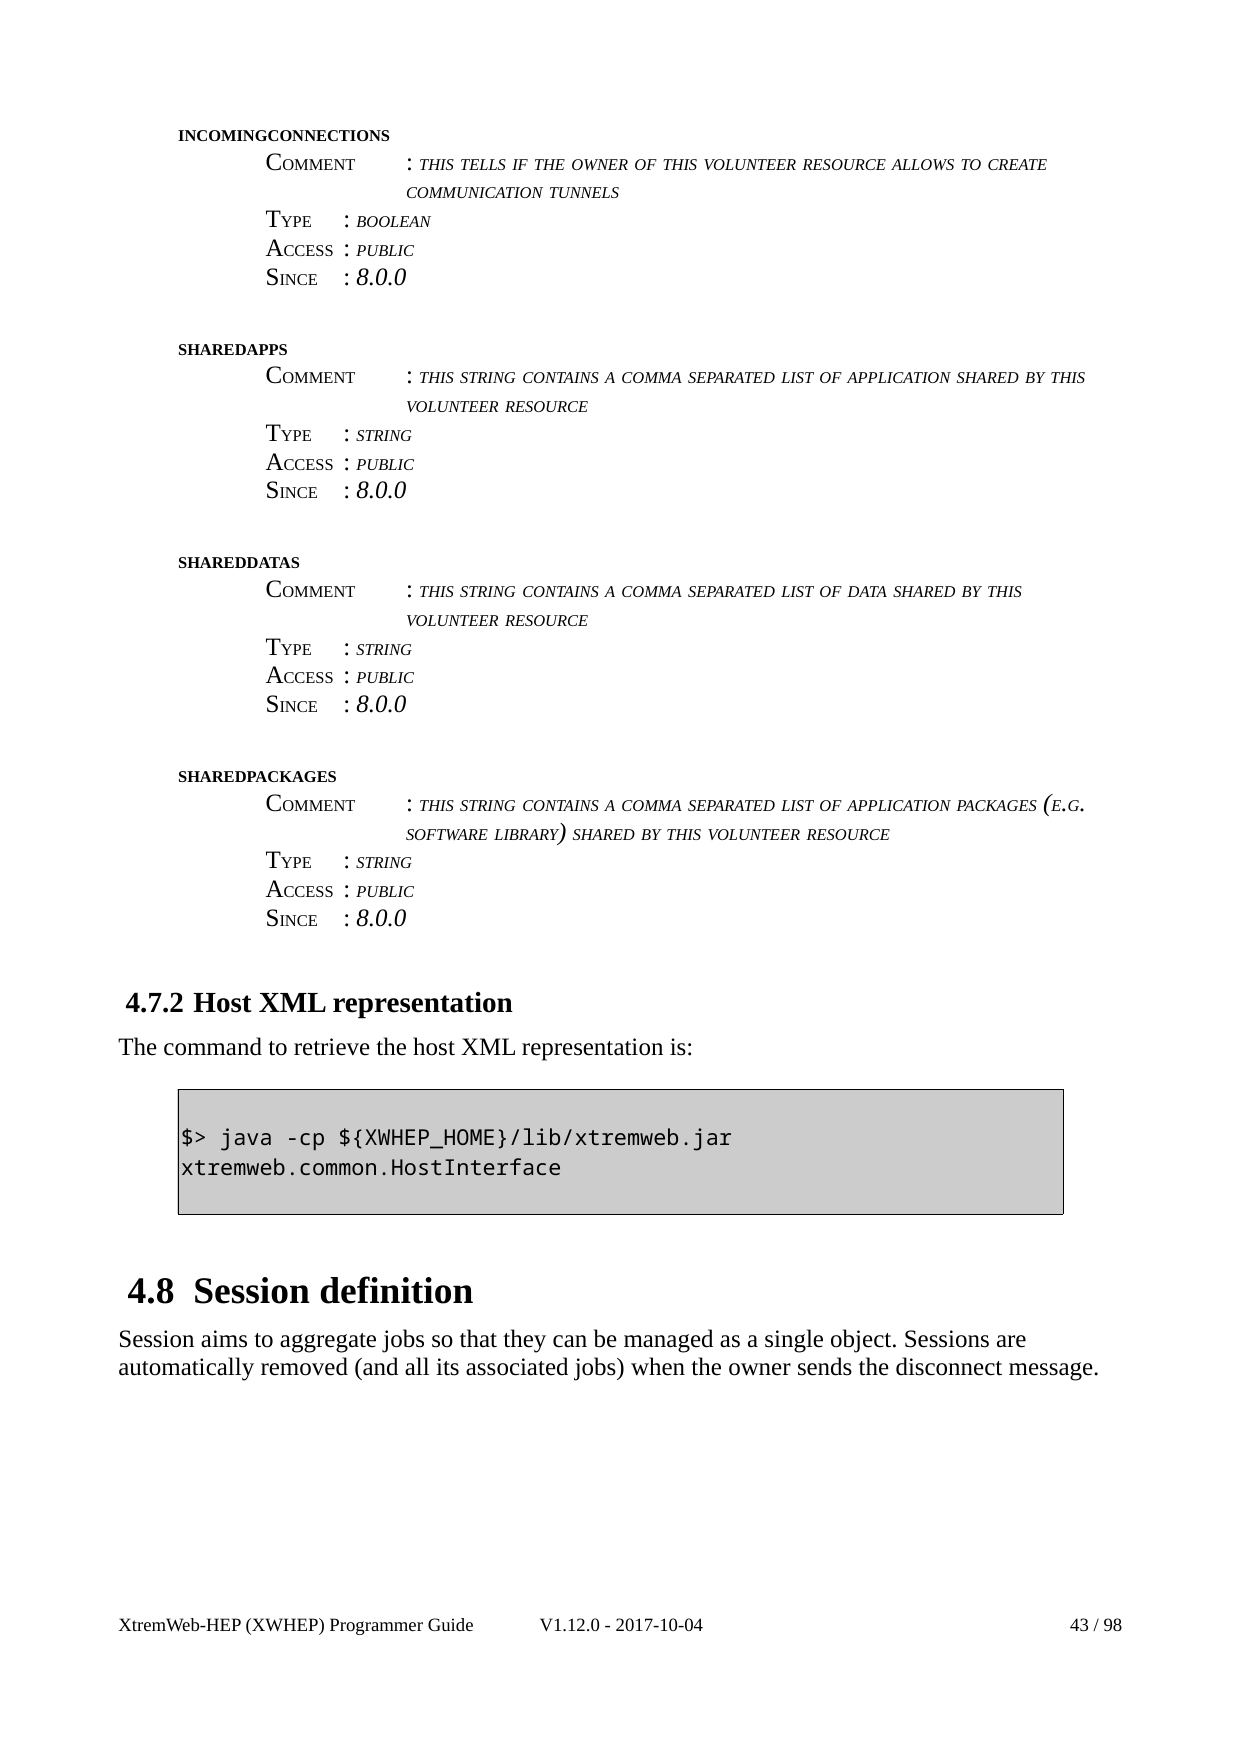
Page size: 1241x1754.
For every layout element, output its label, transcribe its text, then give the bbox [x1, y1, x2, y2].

text sharedapps [178, 332, 1122, 361]
text Access : public [265, 661, 1122, 689]
text Access : public [265, 874, 1122, 903]
text Type : string [265, 418, 1122, 447]
text Session aims to aggregate jobs so that they can be managed as a single object. Sessions are automatically removed (and all its associated jobs) when the owner sends the disconnect message. [118, 1324, 1122, 1381]
text Comment : this string contains a comma separated list of data shared by this volunteer resource [265, 574, 1122, 632]
text Since : 8.0.0 [265, 476, 1122, 504]
text Type : string [265, 632, 1122, 661]
text incomingconnections [178, 118, 1122, 147]
text Since : 8.0.0 [265, 262, 1122, 291]
text Since : 8.0.0 [265, 689, 1122, 718]
text Type : string [265, 846, 1122, 874]
text shareddatas [178, 546, 1122, 574]
text Comment : this string contains a comma separated list of application packages (e.g. software library) shared by this volunteer resource [265, 788, 1122, 846]
text $> java -cp ${XWHEP_HOME}/lib/xtremweb.jar xtremweb.common.HostInterface [179, 1119, 1063, 1178]
subtitle Host XML representation [118, 986, 1122, 1019]
text Type : boolean [265, 204, 1122, 233]
text Since : 8.0.0 [265, 903, 1122, 932]
subtitle Session definition [118, 1268, 1122, 1311]
text Comment : this string contains a comma separated list of application shared by this volunteer resource [265, 361, 1122, 418]
text sharedpackages [178, 759, 1122, 788]
text Access : public [265, 233, 1122, 262]
text The command to retrieve the host XML representation is: [118, 1032, 1122, 1060]
text Comment : this tells if the owner of this volunteer resource allows to create communication tunnels [265, 147, 1122, 204]
text Access : public [265, 447, 1122, 476]
